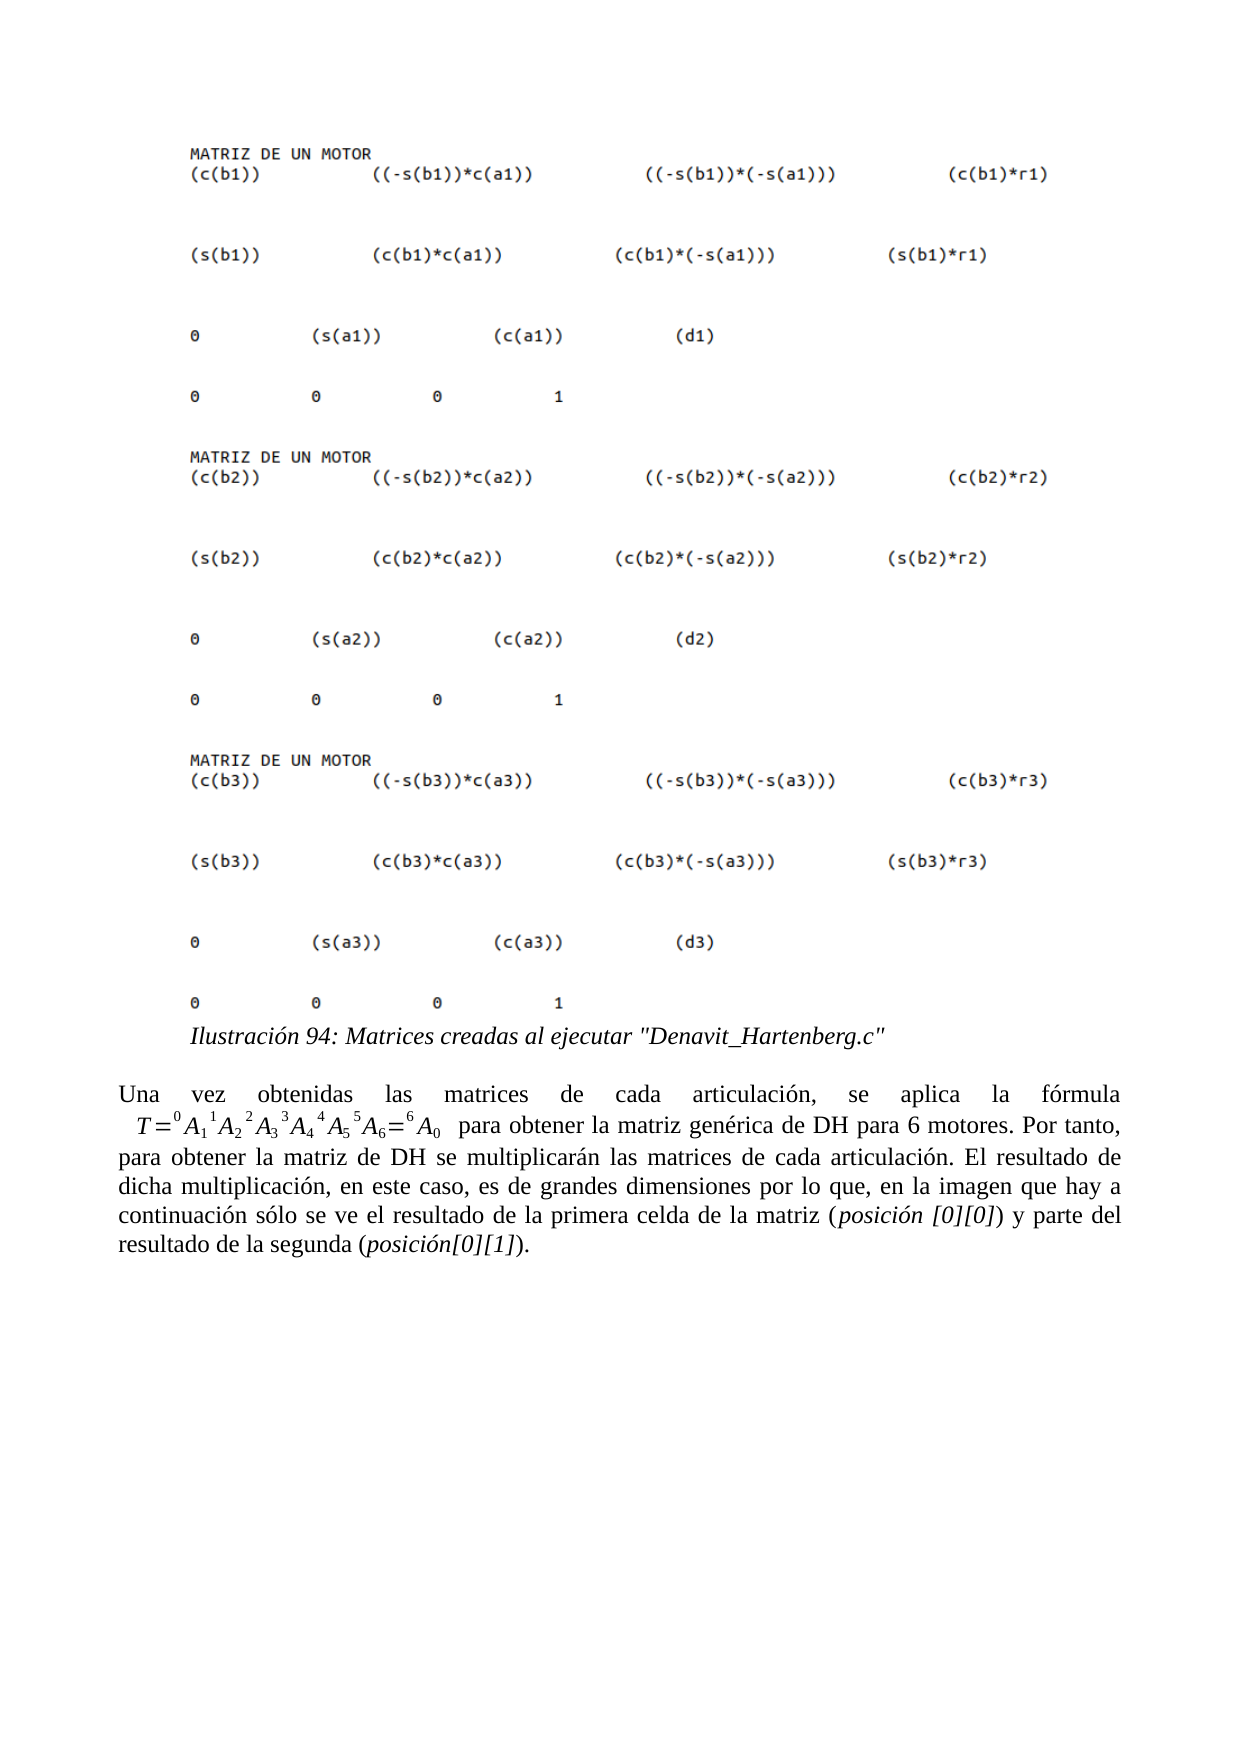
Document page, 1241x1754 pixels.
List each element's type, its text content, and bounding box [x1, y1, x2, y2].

picture [189, 146, 1051, 1022]
text Una vez obtenidas las matrices de cada articulación, se aplica la fórmula para obtener la matriz genérica de DH para 6 motores. Por tanto, para obtener la matriz de DH se multiplicarán las matrices de cada articulación. El resultado de dicha multiplicación, en este caso, es de grandes dimensiones por lo que, en la imagen que hay a continuación sólo se ve el resultado de la primera celda de la matriz (posición [0][0]) y parte del resultado de la segunda (posición[0][1]). [118, 1079, 1122, 1257]
text Ilustración 94: Matrices creadas al ejecutar "Denavit_Hartenberg.c" [190, 1022, 1051, 1050]
